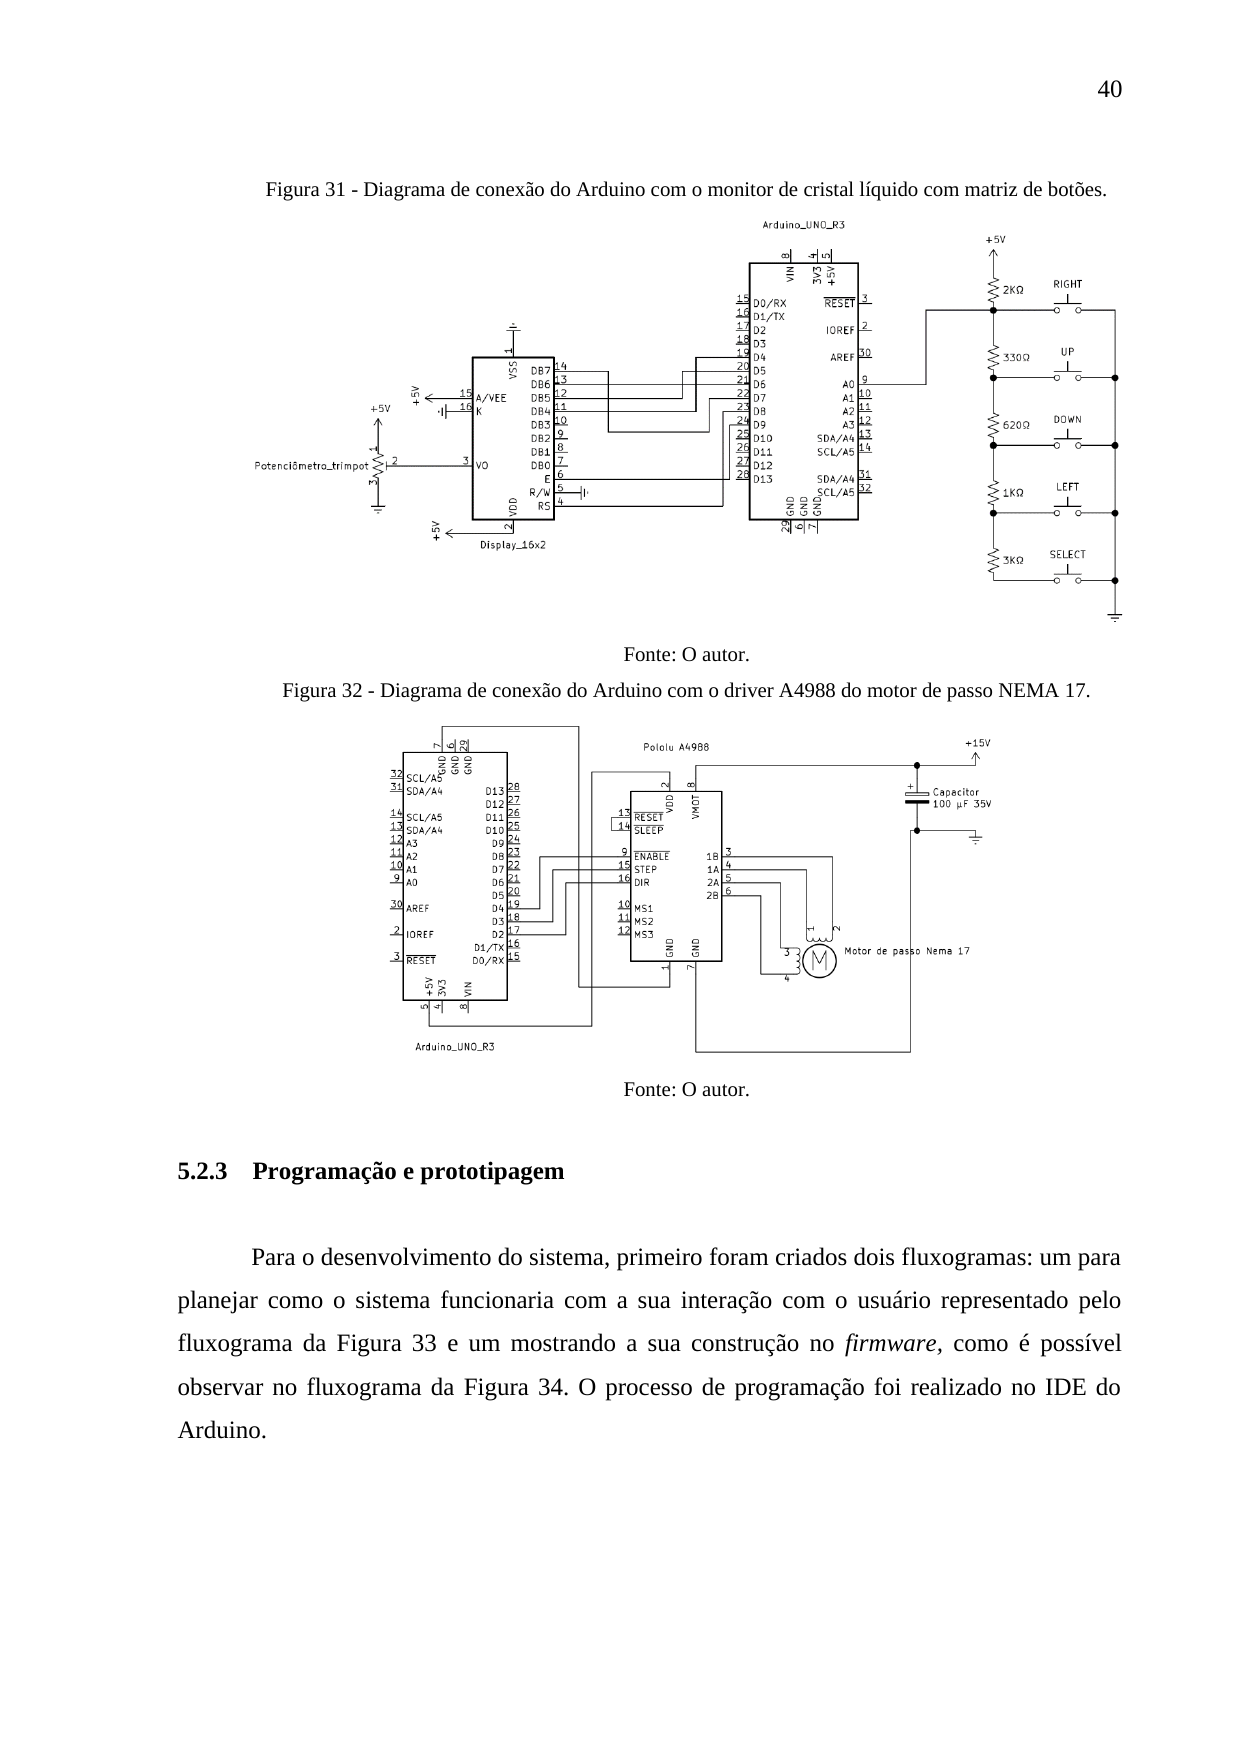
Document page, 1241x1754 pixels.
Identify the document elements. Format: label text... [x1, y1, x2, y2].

text Fonte: O autor. [177, 642, 1122, 666]
picture [373, 713, 1000, 1065]
text Para o desenvolvimento do sistema, primeiro foram criados dois fluxogramas: um para planejar como o sistema funcionaria com a sua interação com o usuário representado pelo fluxograma da Figura 33 e um mostrando a sua construção no firmware, como é possível observar no fluxograma da Figura 34. O processo de programação foi realizado no IDE do Arduino. [177, 1242, 1122, 1443]
picture [251, 213, 1125, 630]
text Figura 32 - Diagrama de conexão do Arduino com o driver A4988 do motor de passo NEMA 17. [177, 678, 1122, 702]
text Figura 31 - Diagrama de conexão do Arduino com o monitor de cristal líquido com matriz de botões. [177, 177, 1122, 201]
text Fonte: O autor. [177, 1077, 1122, 1101]
subtitle Programação e prototipagem [177, 1156, 1122, 1185]
